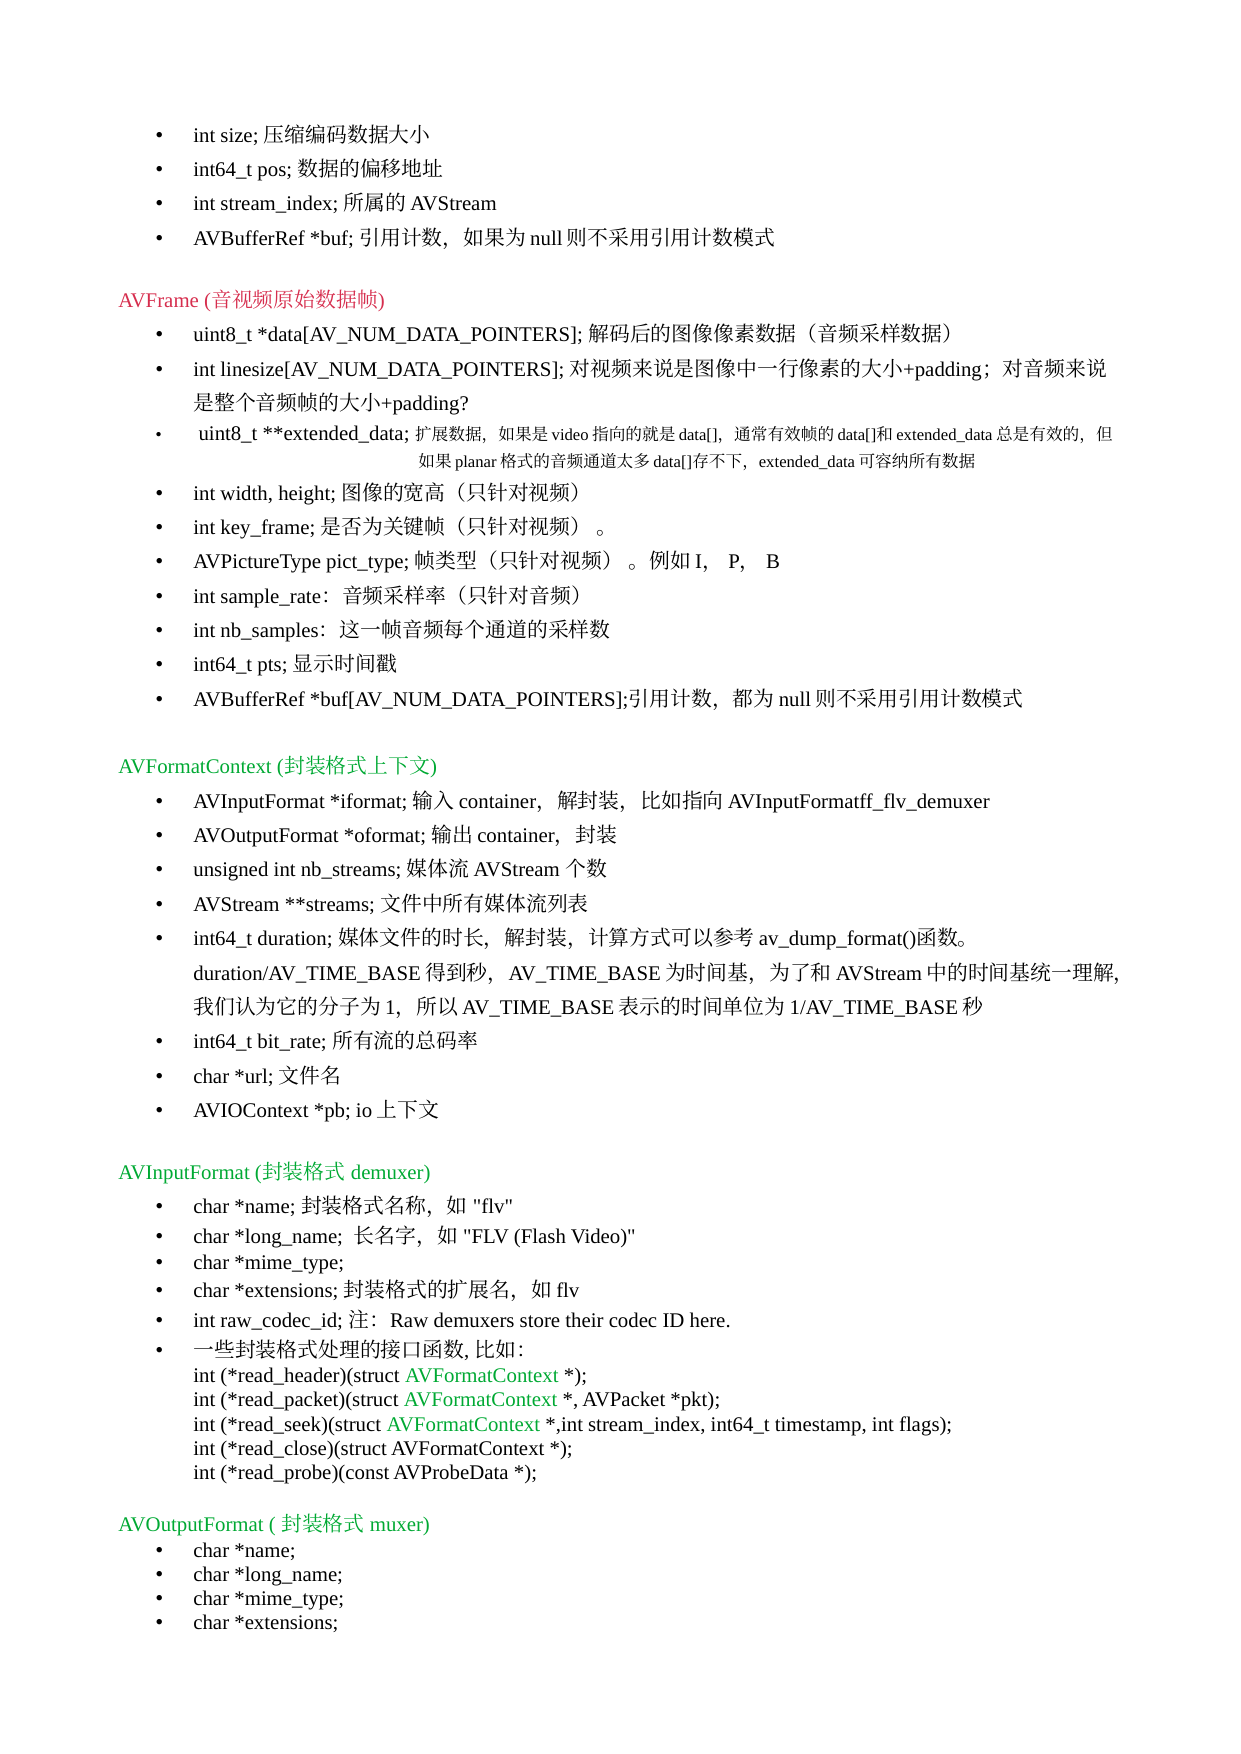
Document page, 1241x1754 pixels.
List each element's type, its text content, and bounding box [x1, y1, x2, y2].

list char *long_name; 长名字，如 "FLV (Flash Video)" [156, 1220, 1122, 1249]
list AVIOContext *pb; io上下文 [156, 1093, 1122, 1123]
list int raw_codec_id; 注：Raw demuxers store their codec ID here. [156, 1303, 1122, 1333]
list uint8_t **extended_data; 扩展数据，如果是video指向的就是data[]，通常有效帧的data[]和extended_data总是有效的，但 如果planar格式的音频通道太多data[]存不下，extended_data可容纳所有数据 [156, 421, 1122, 472]
list int stream_index; 所属的AVStream [156, 187, 1122, 217]
text AVFormatContext (封装格式上下文) [118, 750, 1122, 779]
list int size; 压缩编码数据大小 [156, 118, 1122, 148]
list unsigned int nb_streams; 媒体流AVStream 个数 [156, 853, 1122, 883]
list int nb_samples：这一帧音频每个通道的采样数 [156, 613, 1122, 643]
text AVOutputFormat ( 封装格式 muxer) [118, 1508, 1122, 1538]
list char *extensions; 封装格式的扩展名，如flv [156, 1274, 1122, 1303]
list char *extensions; [156, 1610, 1122, 1634]
list AVOutputFormat *oformat; 输出container，封装 [156, 818, 1122, 848]
list AVStream **streams; 文件中所有媒体流列表 [156, 887, 1122, 917]
list AVPictureType pict_type; 帧类型（只针对视频） 。例如I， P， B [156, 545, 1122, 575]
list int (*read_seek)(struct AVFormatContext *,int stream_index, int64_t timestamp, int flags); [156, 1411, 1122, 1436]
list char *name; 封装格式名称，如 "flv" [156, 1190, 1122, 1220]
list int64_t pos; 数据的偏移地址 [156, 152, 1122, 182]
list char *mime_type; [156, 1249, 1122, 1274]
list int64_t pts; 显示时间戳 [156, 648, 1122, 678]
list int linesize[AV_NUM_DATA_POINTERS]; 对视频来说是图像中一行像素的大小+padding；对音频来说是整个音频帧的大小+padding? [156, 352, 1122, 416]
list int (*read_header)(struct AVFormatContext *); [156, 1363, 1122, 1387]
list int (*read_packet)(struct AVFormatContext *, AVPacket *pkt); [156, 1387, 1122, 1411]
list int key_frame; 是否为关键帧（只针对视频） 。 [156, 510, 1122, 540]
list int (*read_close)(struct AVFormatContext *); [156, 1436, 1122, 1459]
list int width, height; 图像的宽高（只针对视频） [156, 476, 1122, 506]
text AVInputFormat (封装格式 demuxer) [118, 1155, 1122, 1185]
list int sample_rate：音频采样率（只针对音频） [156, 579, 1122, 609]
list int64_t duration; 媒体文件的时长，解封装，计算方式可以参考av_dump_format()函数。duration/AV_TIME_BASE得到秒，AV_TIME_BASE为时间基，为了和AVStream中的时间基统一理解，我们认为它的分子为1，所以AV_TIME_BASE表示的时间单位为1/AV_TIME_BASE秒 [156, 922, 1122, 1020]
text AVFrame (音视频原始数据帧) [118, 283, 1122, 313]
list char *name; [156, 1538, 1122, 1562]
list char *mime_type; [156, 1586, 1122, 1610]
list int (*read_probe)(const AVProbeData *); [156, 1459, 1122, 1484]
list AVInputFormat *iformat; 输入container，解封装，比如指向AVInputFormatff_flv_demuxer [156, 784, 1122, 814]
list int64_t bit_rate; 所有流的总码率 [156, 1025, 1122, 1054]
list 一些封装格式处理的接口函数, 比如： [156, 1333, 1122, 1363]
list uint8_t *data[AV_NUM_DATA_POINTERS]; 解码后的图像像素数据（音频采样数据） [156, 318, 1122, 347]
list char *long_name; [156, 1562, 1122, 1586]
list AVBufferRef *buf[AV_NUM_DATA_POINTERS];引用计数，都为null则不采用引用计数模式 [156, 682, 1122, 712]
list char *url; 文件名 [156, 1059, 1122, 1089]
list AVBufferRef *buf; 引用计数，如果为null则不采用引用计数模式 [156, 221, 1122, 251]
